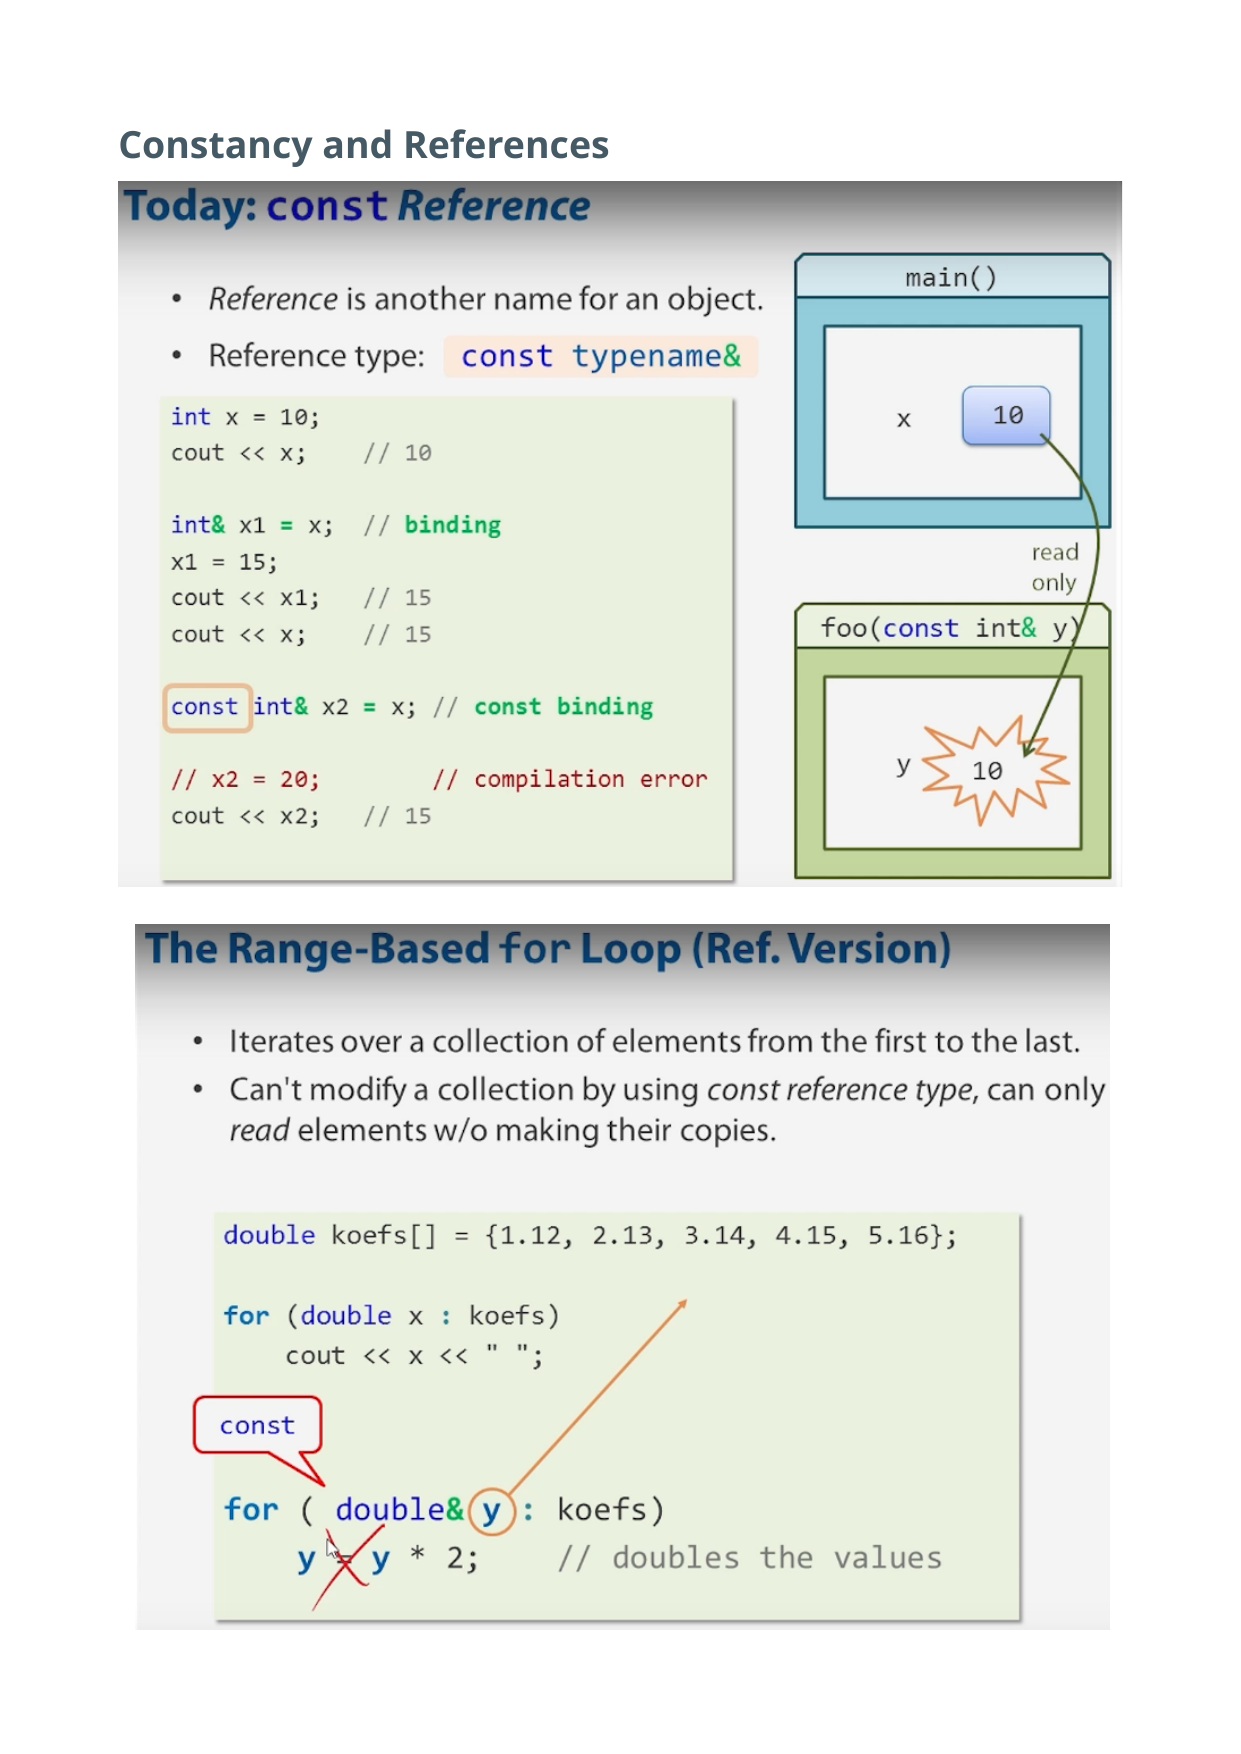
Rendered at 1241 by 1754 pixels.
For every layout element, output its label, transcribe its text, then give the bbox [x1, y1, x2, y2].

subtitle Constancy and References [118, 118, 1122, 169]
picture [118, 181, 1123, 887]
picture [135, 924, 1110, 1630]
